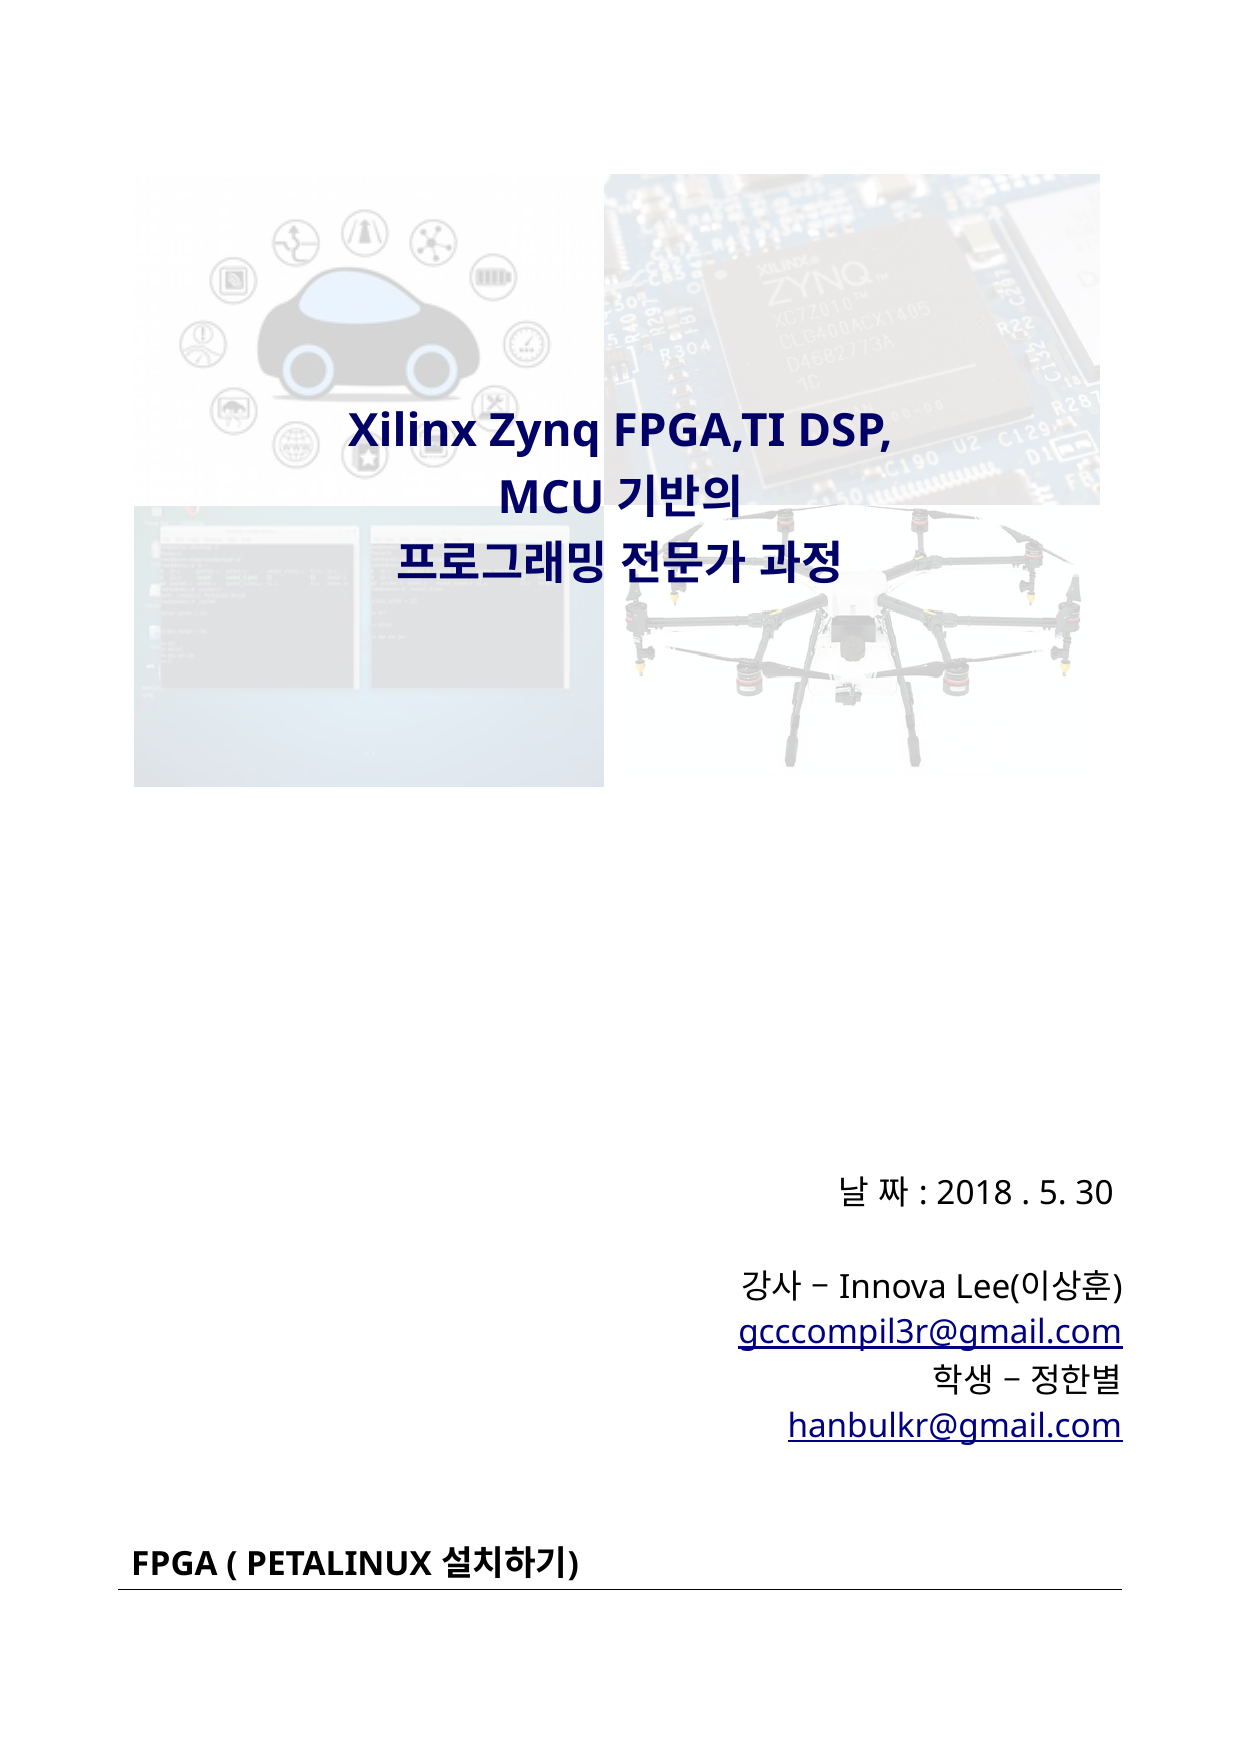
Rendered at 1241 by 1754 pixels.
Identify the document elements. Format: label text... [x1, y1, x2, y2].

text MCU 기반의 [604, 460, 1122, 789]
text Xilinx Zynq FPGA,TI DSP, [1100, 398, 1122, 460]
text hanbulkr@gmail.com [118, 1402, 1122, 1447]
text MCU 기반의 [118, 460, 134, 527]
text 프로그래밍 전문가 과정 [118, 527, 134, 593]
text Xilinx Zynq FPGA,TI DSP, [118, 398, 134, 460]
text 날 짜 : 2018 . 5. 30 [118, 1166, 1122, 1214]
text 강사 – Innova Lee(이상훈) [118, 1259, 1122, 1308]
text 프로그래밍 전문가 과정 [1101, 527, 1122, 593]
text 학생 – 정한별 [118, 1353, 1122, 1402]
text gcccompil3r@gmail.com [118, 1308, 1122, 1353]
text FPGA ( PETALINUX 설치하기) [118, 1531, 1122, 1589]
